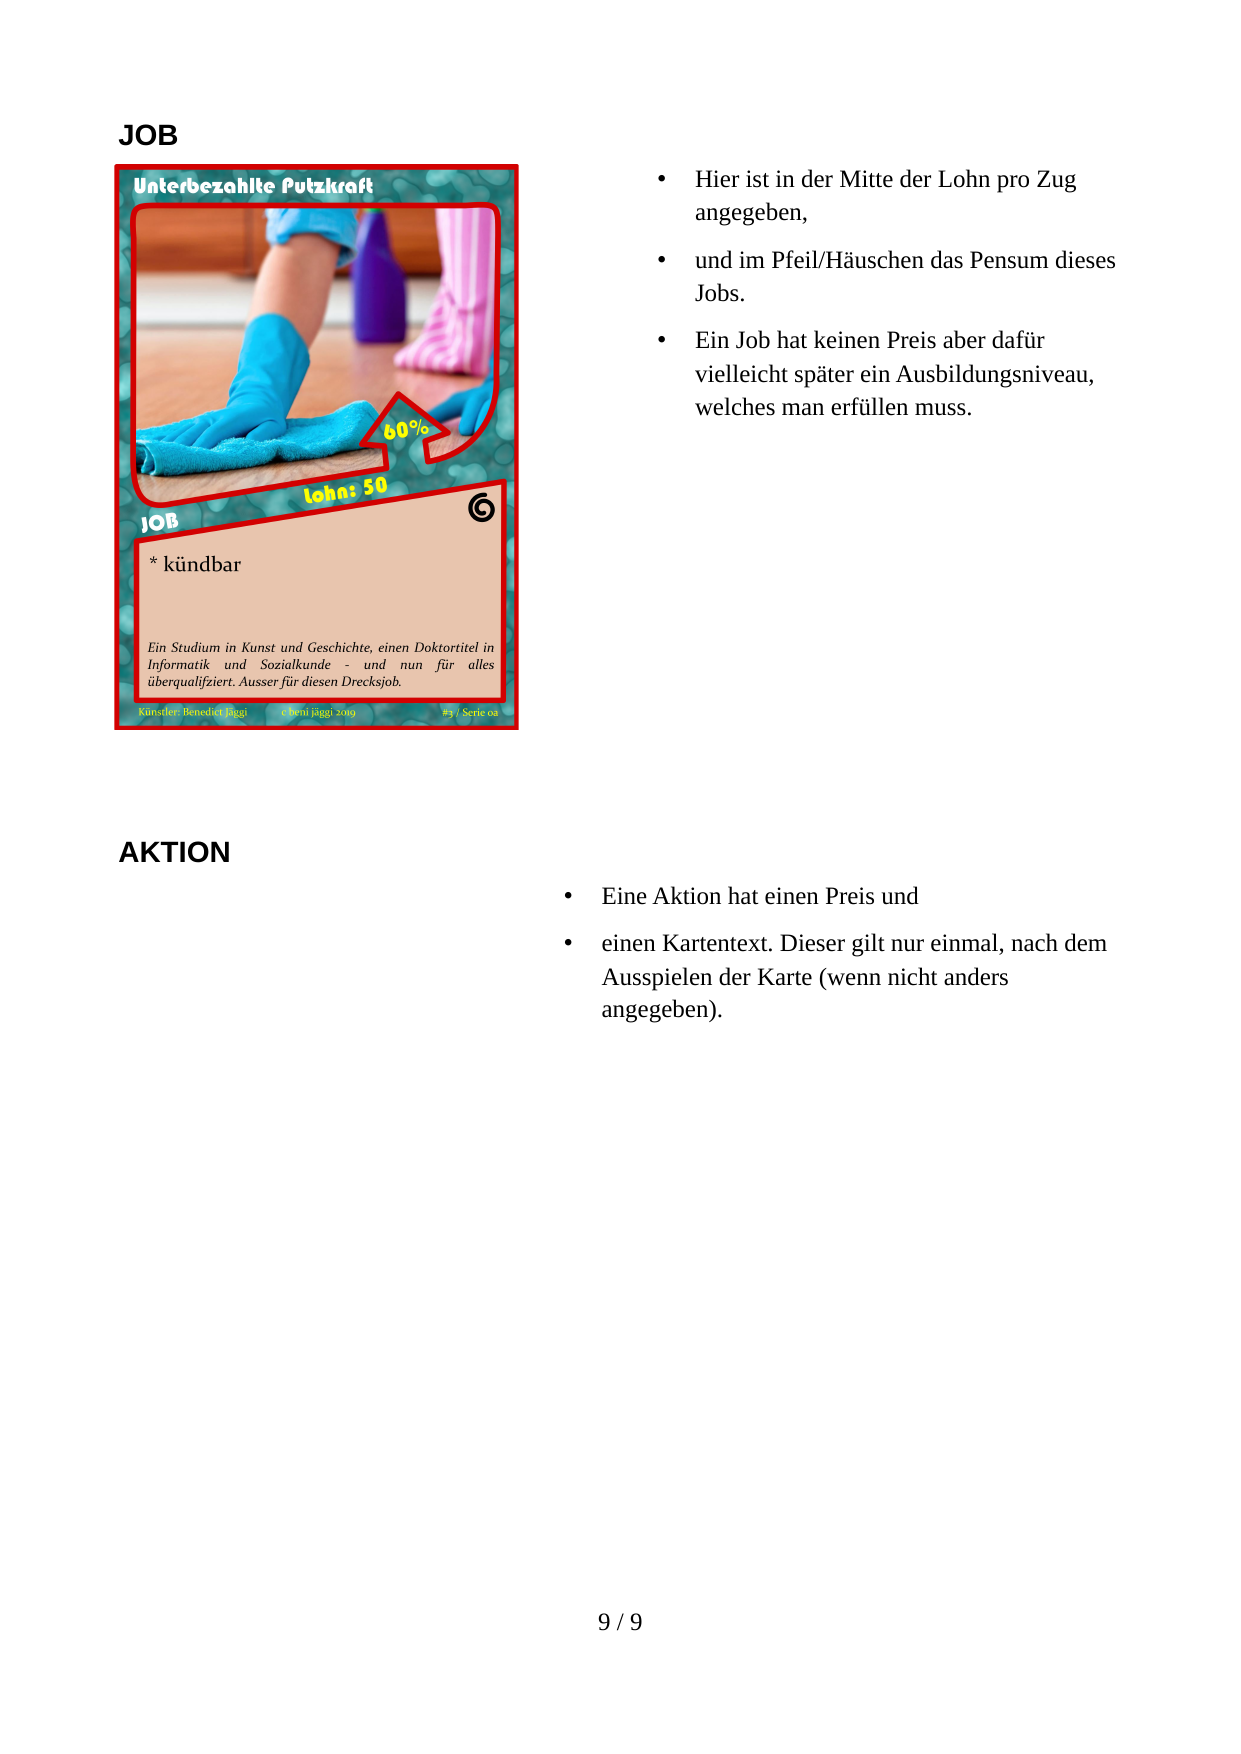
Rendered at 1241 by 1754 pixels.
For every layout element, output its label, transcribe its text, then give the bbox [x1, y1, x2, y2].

subtitle AKTION [118, 835, 1122, 868]
picture [114, 164, 519, 730]
list Ein Job hat keinen Preis aber dafür vielleicht später ein Ausbildungsniveau, welches man erfüllen muss. [657, 326, 1122, 420]
list Hier ist in der Mitte der Lohn pro Zug angegeben, [657, 164, 1122, 226]
subtitle JOB [118, 118, 1122, 152]
list und im Pfeil/Häuschen das Pensum dieses Jobs. [657, 245, 1122, 307]
list einen Kartentext. Dieser gilt nur einmal, nach dem Ausspielen der Karte (wenn nicht anders angegeben). [156, 928, 1122, 1023]
list Eine Aktion hat einen Preis und [156, 881, 1122, 910]
